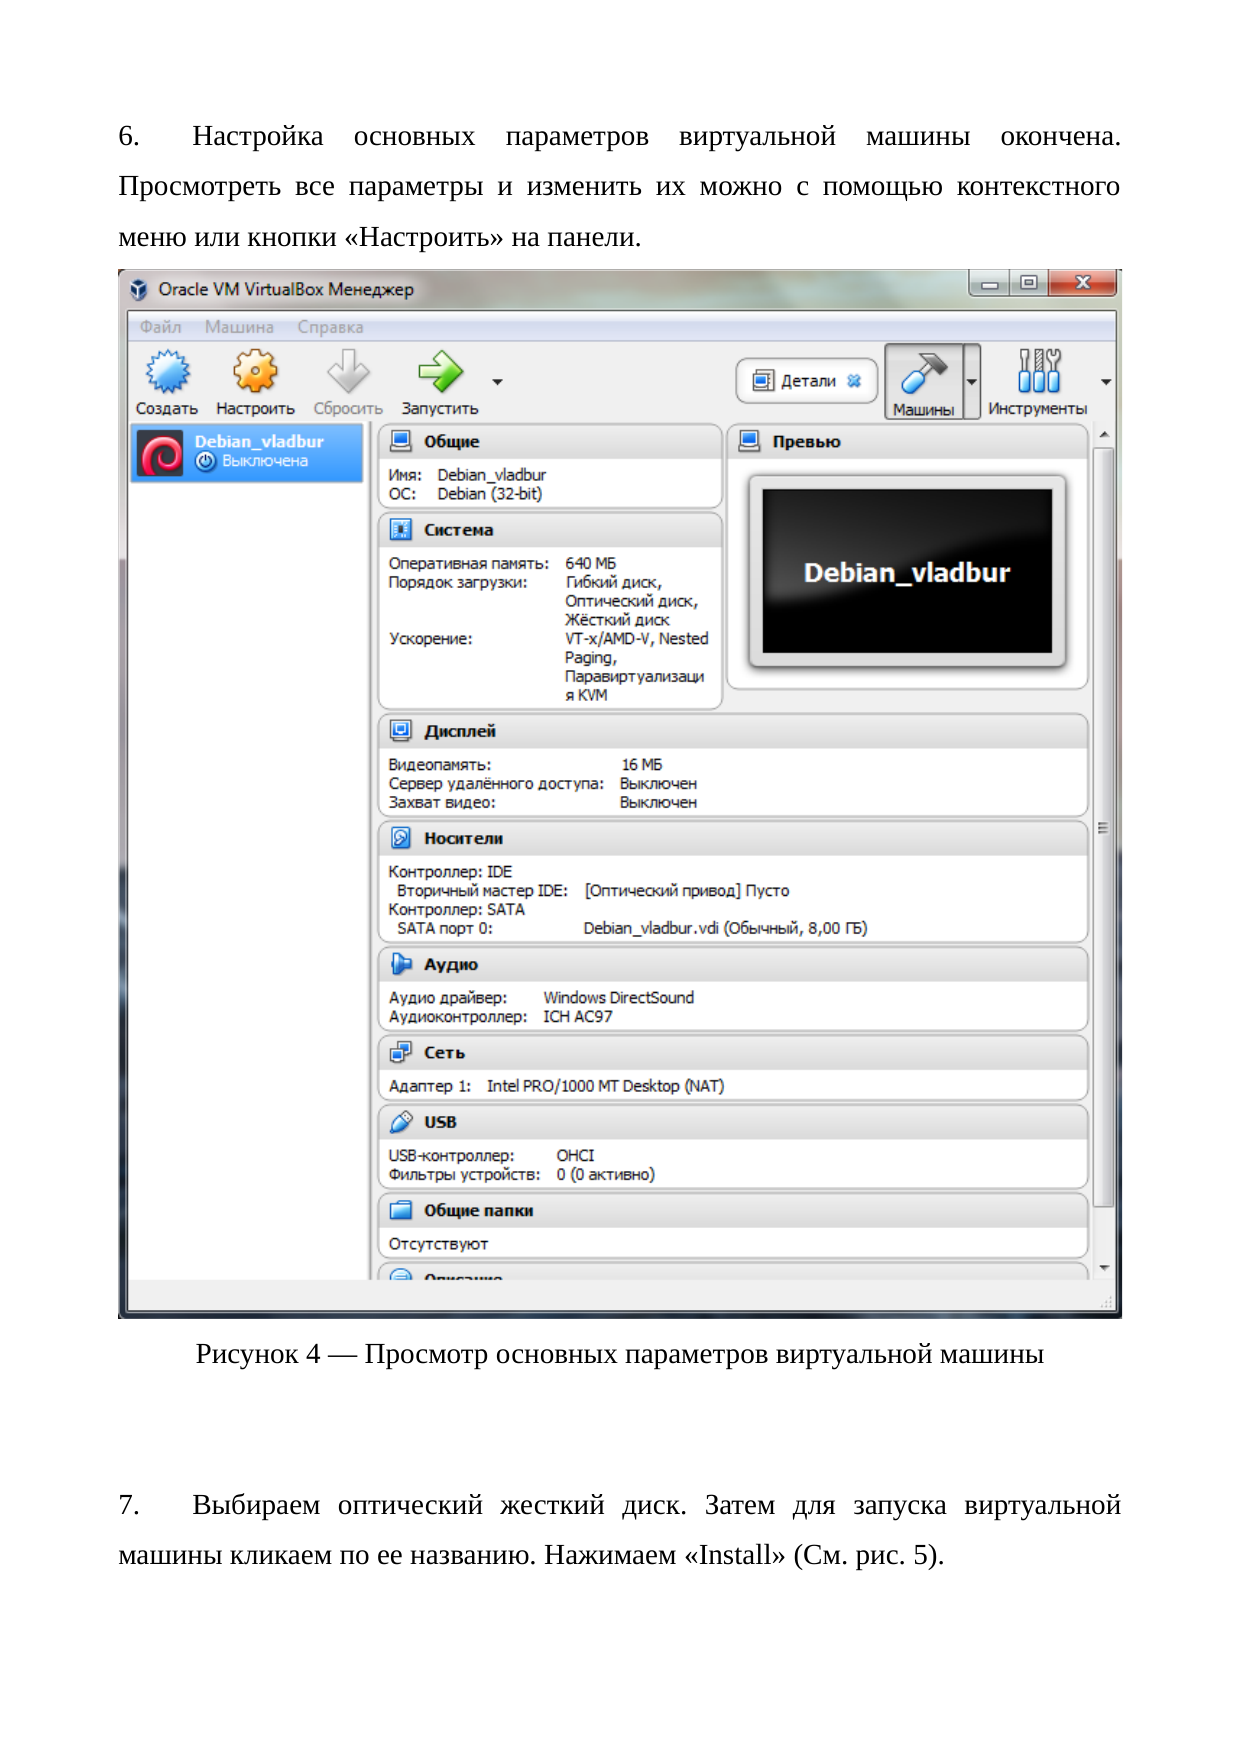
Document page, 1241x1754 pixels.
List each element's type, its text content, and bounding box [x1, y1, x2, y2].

text 7. Выбираем оптический жесткий диск. Затем для запуска виртуальной машины кликаем по ее названию. Нажимаем «Install» (См. рис. 5). [118, 1487, 1122, 1571]
list 6. Настройка основных параметров виртуальной машины окончена. Просмотреть все параметры и изменить их можно с помощью контекстного меню или кнопки «Настроить» на панели. [118, 118, 1122, 252]
text Рисунок 4 — Просмотр основных параметров виртуальной машины [118, 1319, 1122, 1369]
